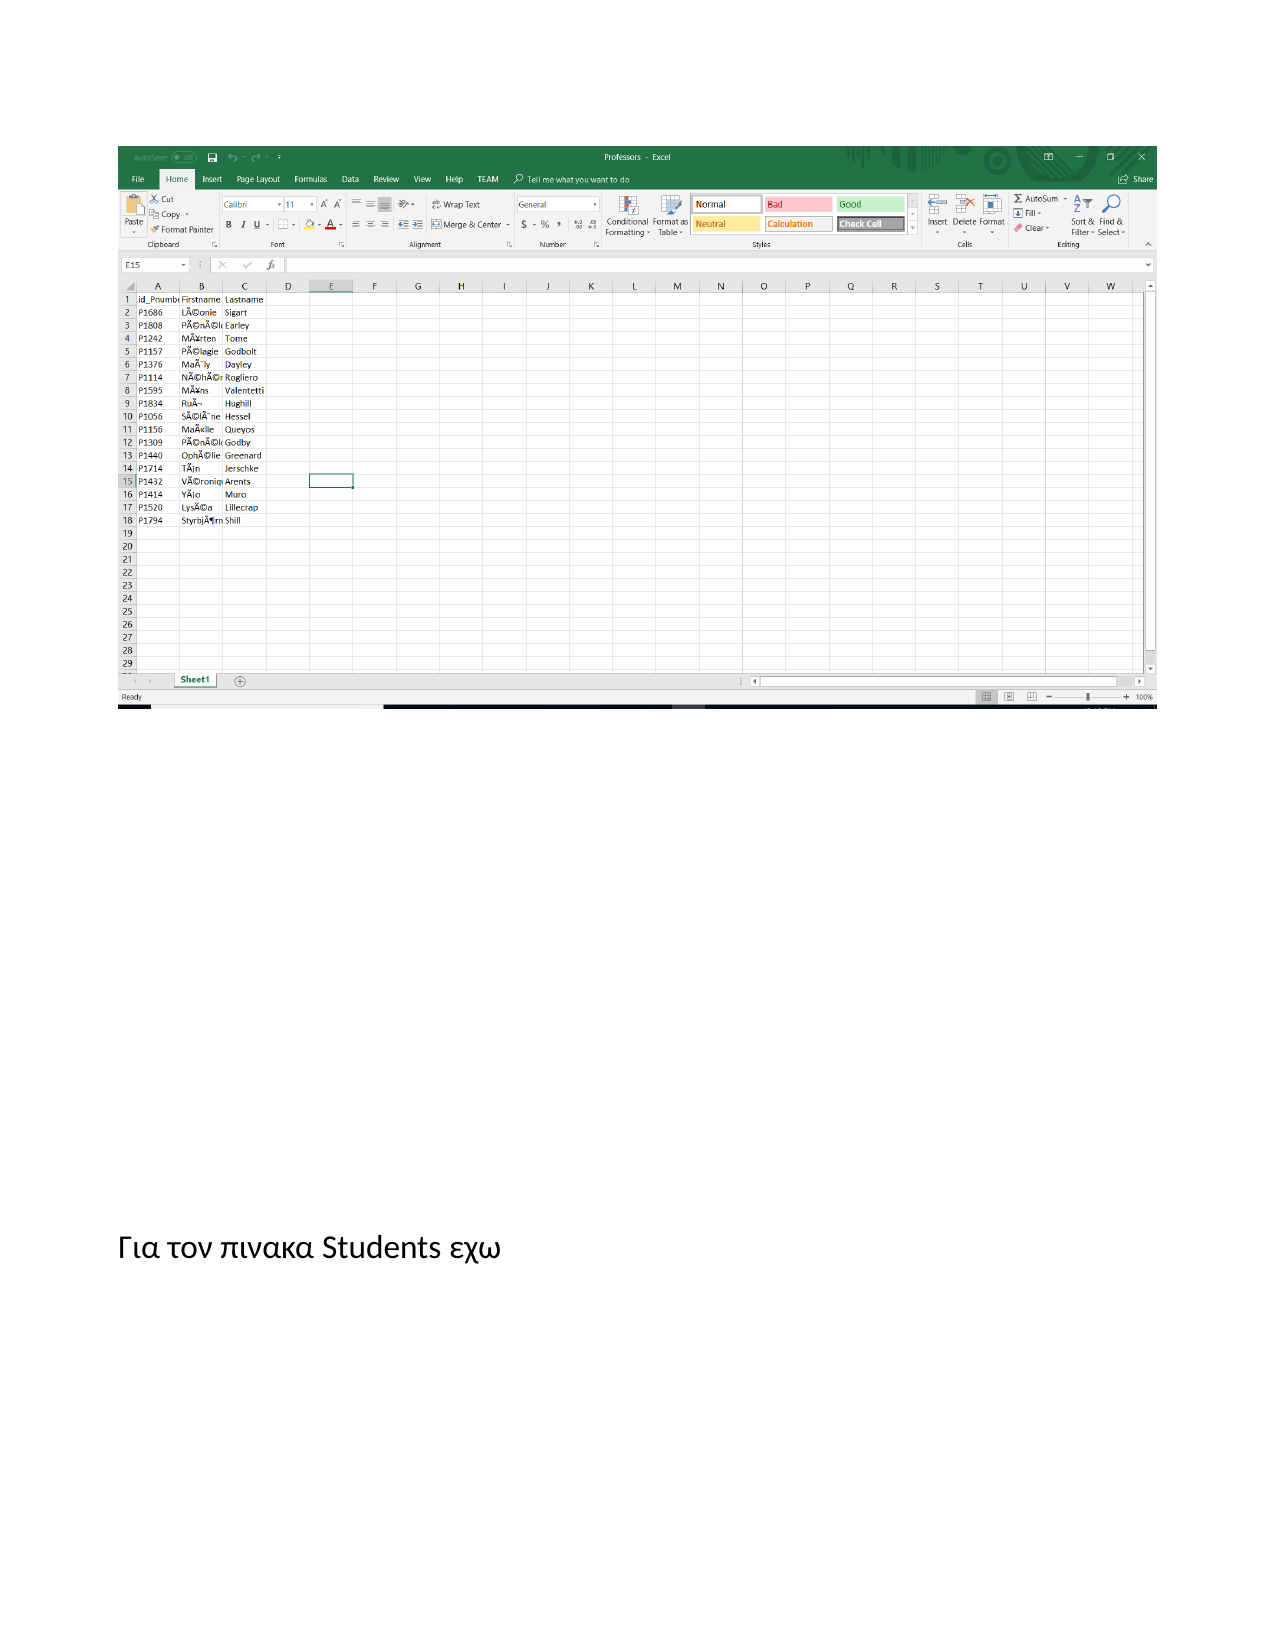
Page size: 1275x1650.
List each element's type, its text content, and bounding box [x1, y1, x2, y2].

picture [118, 146, 1157, 709]
text Για τον πινακα Students εχω [118, 1226, 1157, 1267]
